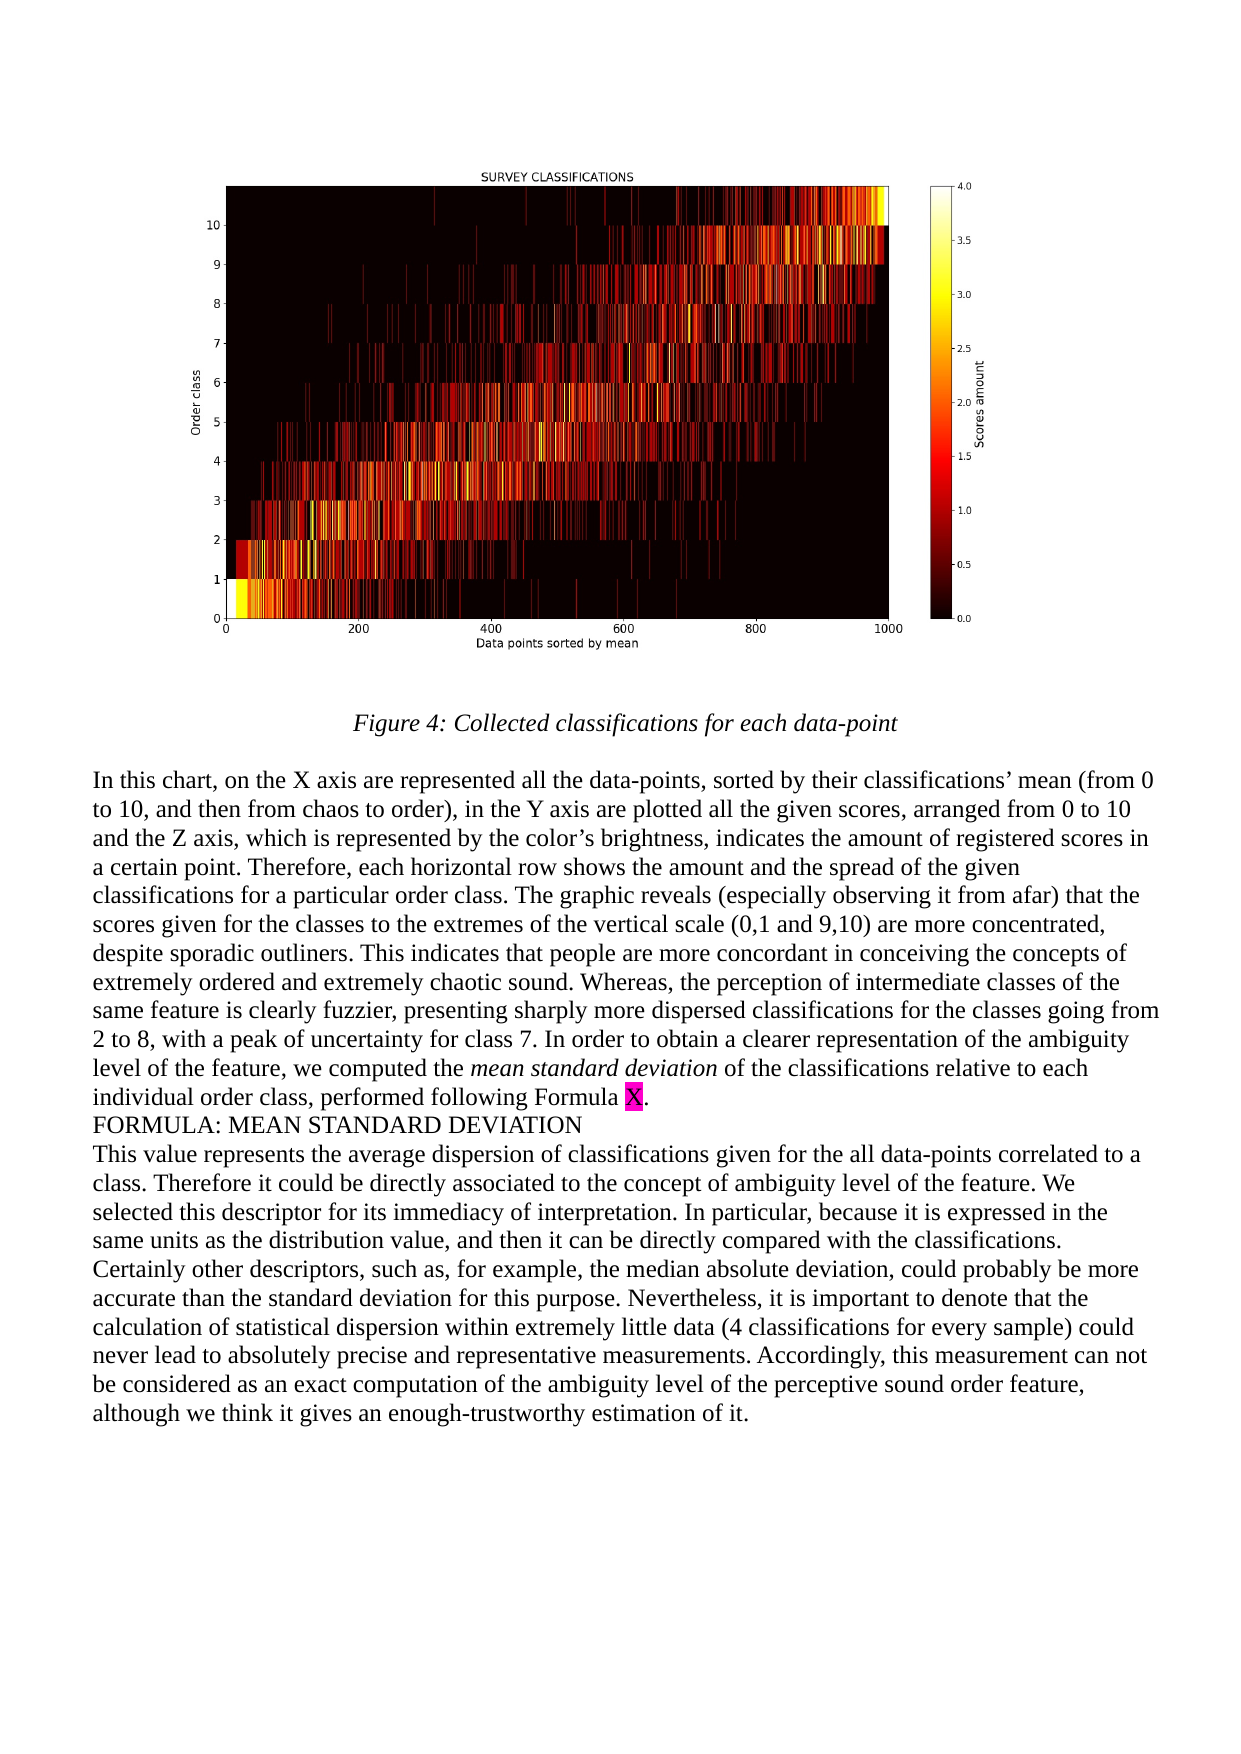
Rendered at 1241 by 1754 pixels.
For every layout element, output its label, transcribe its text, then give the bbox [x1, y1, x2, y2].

picture [92, 118, 1161, 680]
text This value represents the average dispersion of classifications given for the all data-points correlated to a class. Therefore it could be directly associated to the concept of ambiguity level of the feature. We selected this descriptor for its immediacy of interpretation. In particular, because it is expressed in the same units as the distribution value, and then it can be directly compared with the classifications. Certainly other descriptors, such as, for example, the median absolute deviation, could probably be more accurate than the standard deviation for this purpose. Nevertheless, it is important to denote that the calculation of statistical dispersion within extremely little data (4 classifications for every sample) could never lead to absolutely precise and representative measurements. Accordingly, this measurement can not be considered as an exact computation of the ambiguity level of the perceptive sound order feature, although we think it gives an enough-trustworthy estimation of it. [92, 1139, 1160, 1427]
text Figure 4: Collected classifications for each data-point [92, 680, 1160, 737]
text FORMULA: MEAN STANDARD DEVIATION [92, 1111, 1160, 1139]
text In this chart, on the X axis are represented all the data-points, sorted by their classifications’ mean (from 0 to 10, and then from chaos to order), in the Y axis are plotted all the given scores, arranged from 0 to 10 and the Z axis, which is represented by the color’s brightness, indicates the amount of registered scores in a certain point. Therefore, each horizontal row shows the amount and the spread of the given classifications for a particular order class. The graphic reveals (especially observing it from afar) that the scores given for the classes to the extremes of the vertical scale (0,1 and 9,10) are more concentrated, despite sporadic outliners. This indicates that people are more concordant in conceiving the concepts of extremely ordered and extremely chaotic sound. Whereas, the perception of intermediate classes of the same feature is clearly fuzzier, presenting sharply more dispersed classifications for the classes going from 2 to 8, with a peak of uncertainty for class 7. In order to obtain a clearer representation of the ambiguity level of the feature, we computed the mean standard deviation of the classifications relative to each individual order class, performed following Formula X. [92, 766, 1160, 1111]
